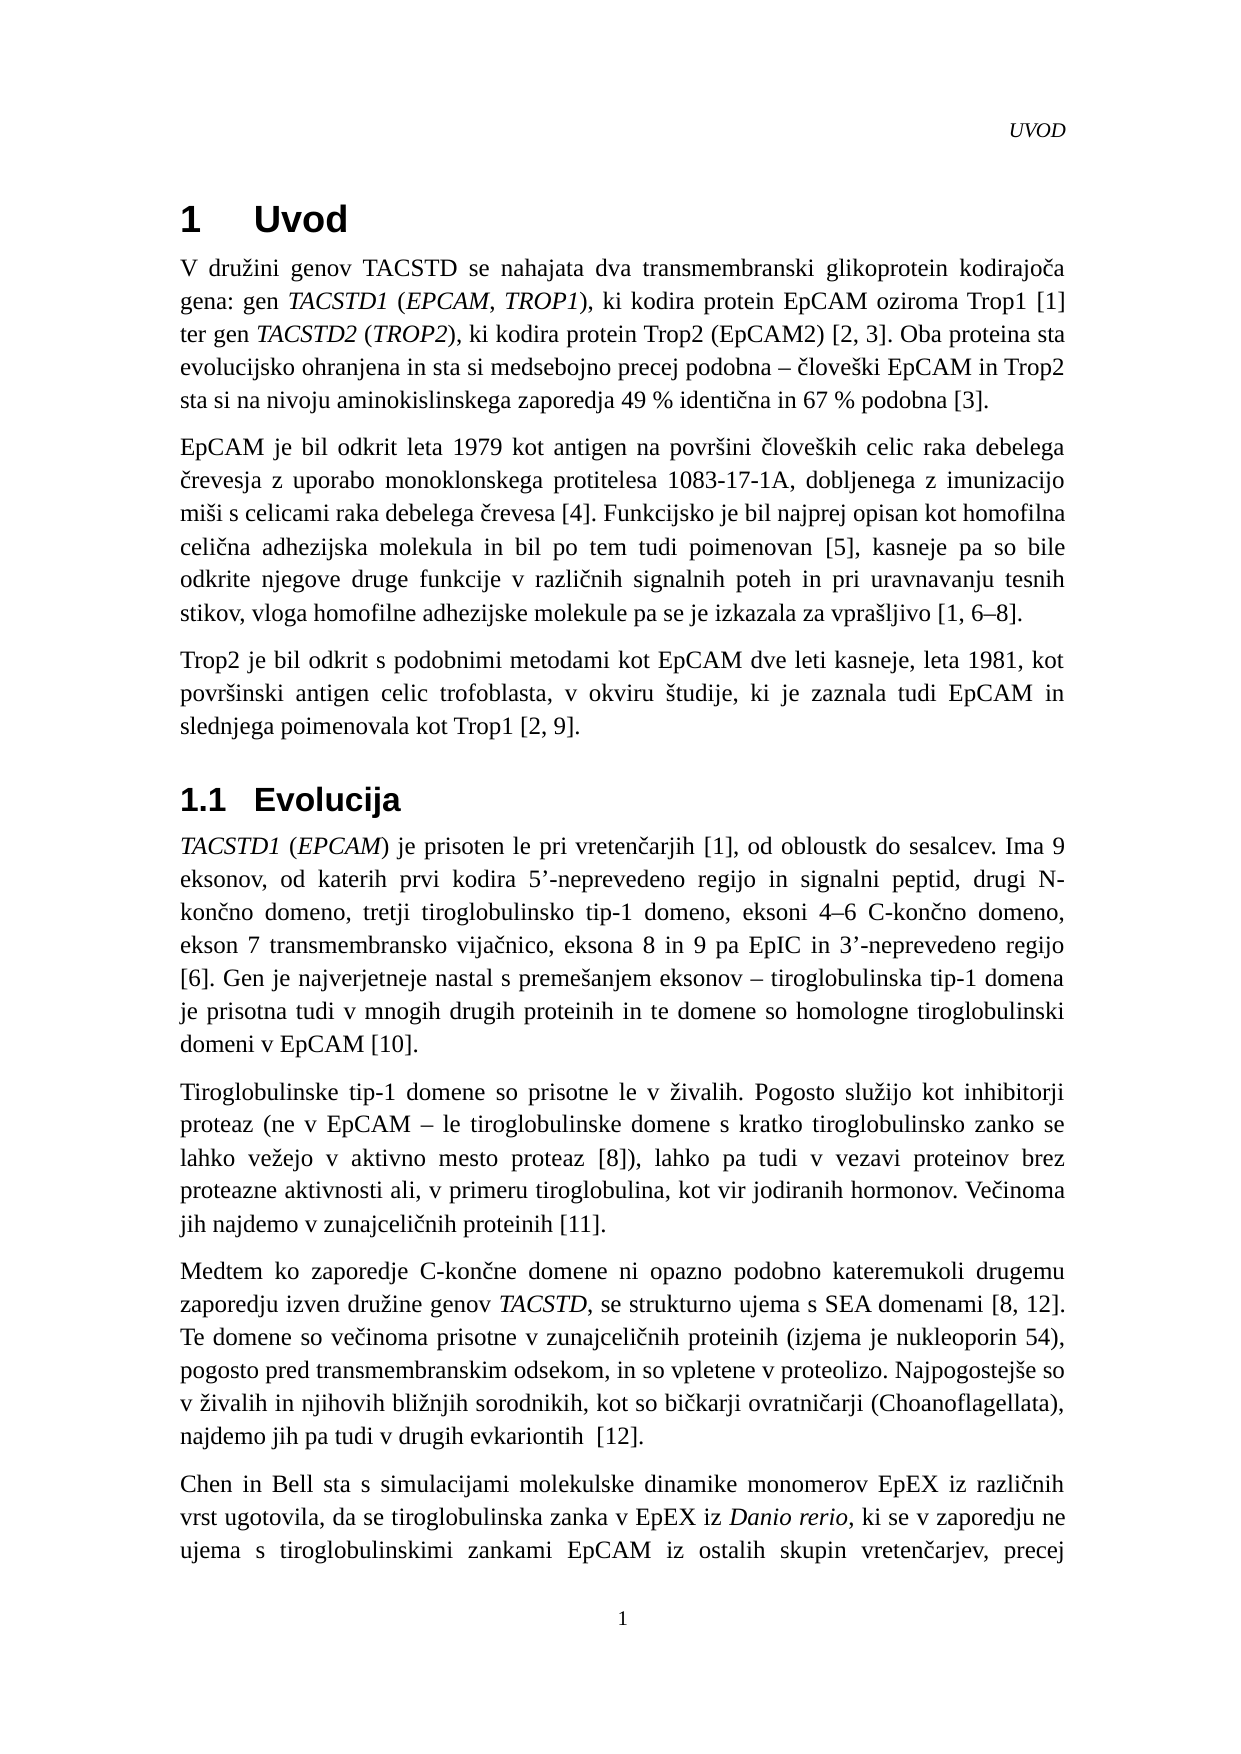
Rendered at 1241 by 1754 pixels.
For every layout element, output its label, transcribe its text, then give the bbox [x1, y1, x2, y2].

text V družini genov TACSTD se nahajata dva transmembranski glikoprotein kodirajoča gena: gen TACSTD1 (EPCAM, TROP1), ki kodira protein EpCAM oziroma Trop1 [1] ter gen TACSTD2 (TROP2), ki kodira protein Trop2 (EpCAM2) [2, 3]. Oba proteina sta evolucijsko ohranjena in sta si medsebojno precej podobna – človeški EpCAM in Trop2 sta si na nivoju aminokislinskega zaporedja 49 % identična in 67 % podobna [3]. [180, 253, 1066, 414]
text Tiroglobulinske tip-1 domene so prisotne le v živalih. Pogosto služijo kot inhibitorji proteaz (ne v EpCAM – le tiroglobulinske domene s kratko tiroglobulinsko zanko se lahko vežejo v aktivno mesto proteaz [8]), lahko pa tudi v vezavi proteinov brez proteazne aktivnosti ali, v primeru tiroglobulina, kot vir jodiranih hormonov. Večinoma jih najdemo v zunajceličnih proteinih [11]. [180, 1077, 1066, 1237]
text EpCAM je bil odkrit leta 1979 kot antigen na površini človeških celic raka debelega črevesja z uporabo monoklonskega protitelesa 1083-17-1A, dobljenega z imunizacijo miši s celicami raka debelega črevesa [4]. Funkcijsko je bil najprej opisan kot homofilna celična adhezijska molekula in bil po tem tudi poimenovan [5], kasneje pa so bile odkrite njegove druge funkcije v različnih signalnih poteh in pri uravnavanju tesnih stikov, vloga homofilne adhezijske molekule pa se je izkazala za vprašljivo [1, 6–8]. [180, 432, 1066, 626]
subtitle Uvod [180, 197, 1066, 240]
text TACSTD1 (EPCAM) je prisoten le pri vretenčarjih [1], od obloustk do sesalcev. Ima 9 eksonov, od katerih prvi kodira 5’-neprevedeno regijo in signalni peptid, drugi N-končno domeno, tretji tiroglobulinsko tip-1 domeno, eksoni 4–6 C-končno domeno, ekson 7 transmembransko vijačnico, eksona 8 in 9 pa EpIC in 3’-neprevedeno regijo [6]. Gen je najverjetneje nastal s premešanjem eksonov – tiroglobulinska tip-1 domena je prisotna tudi v mnogih drugih proteinih in te domene so homologne tiroglobulinski domeni v EpCAM [10]. [180, 831, 1066, 1058]
subtitle Evolucija [180, 780, 1066, 818]
text Trop2 je bil odkrit s podobnimi metodami kot EpCAM dve leti kasneje, leta 1981, kot površinski antigen celic trofoblasta, v okviru študije, ki je zaznala tudi EpCAM in slednjega poimenovala kot Trop1 [2, 9]. [180, 645, 1066, 740]
text Chen in Bell sta s simulacijami molekulske dinamike monomerov EpEX iz različnih vrst ugotovila, da se tiroglobulinska zanka v EpEX iz Danio rerio, ki se v zaporedju ne ujema s tiroglobulinskimi zankami EpCAM iz ostalih skupin vretenčarjev, precej [180, 1469, 1066, 1564]
text Medtem ko zaporedje C-končne domene ni opazno podobno kateremukoli drugemu zaporedju izven družine genov TACSTD, se strukturno ujema s SEA domenami [8, 12]. Te domene so večinoma prisotne v zunajceličnih proteinih (izjema je nukleoporin 54), pogosto pred transmembranskim odsekom, in so vpletene v proteolizo. Najpogostejše so v živalih in njihovih bližnjih sorodnikih, kot so bičkarji ovratničarji (Choanoflagellata), najdemo jih pa tudi v drugih evkariontih [12]. [180, 1256, 1066, 1450]
